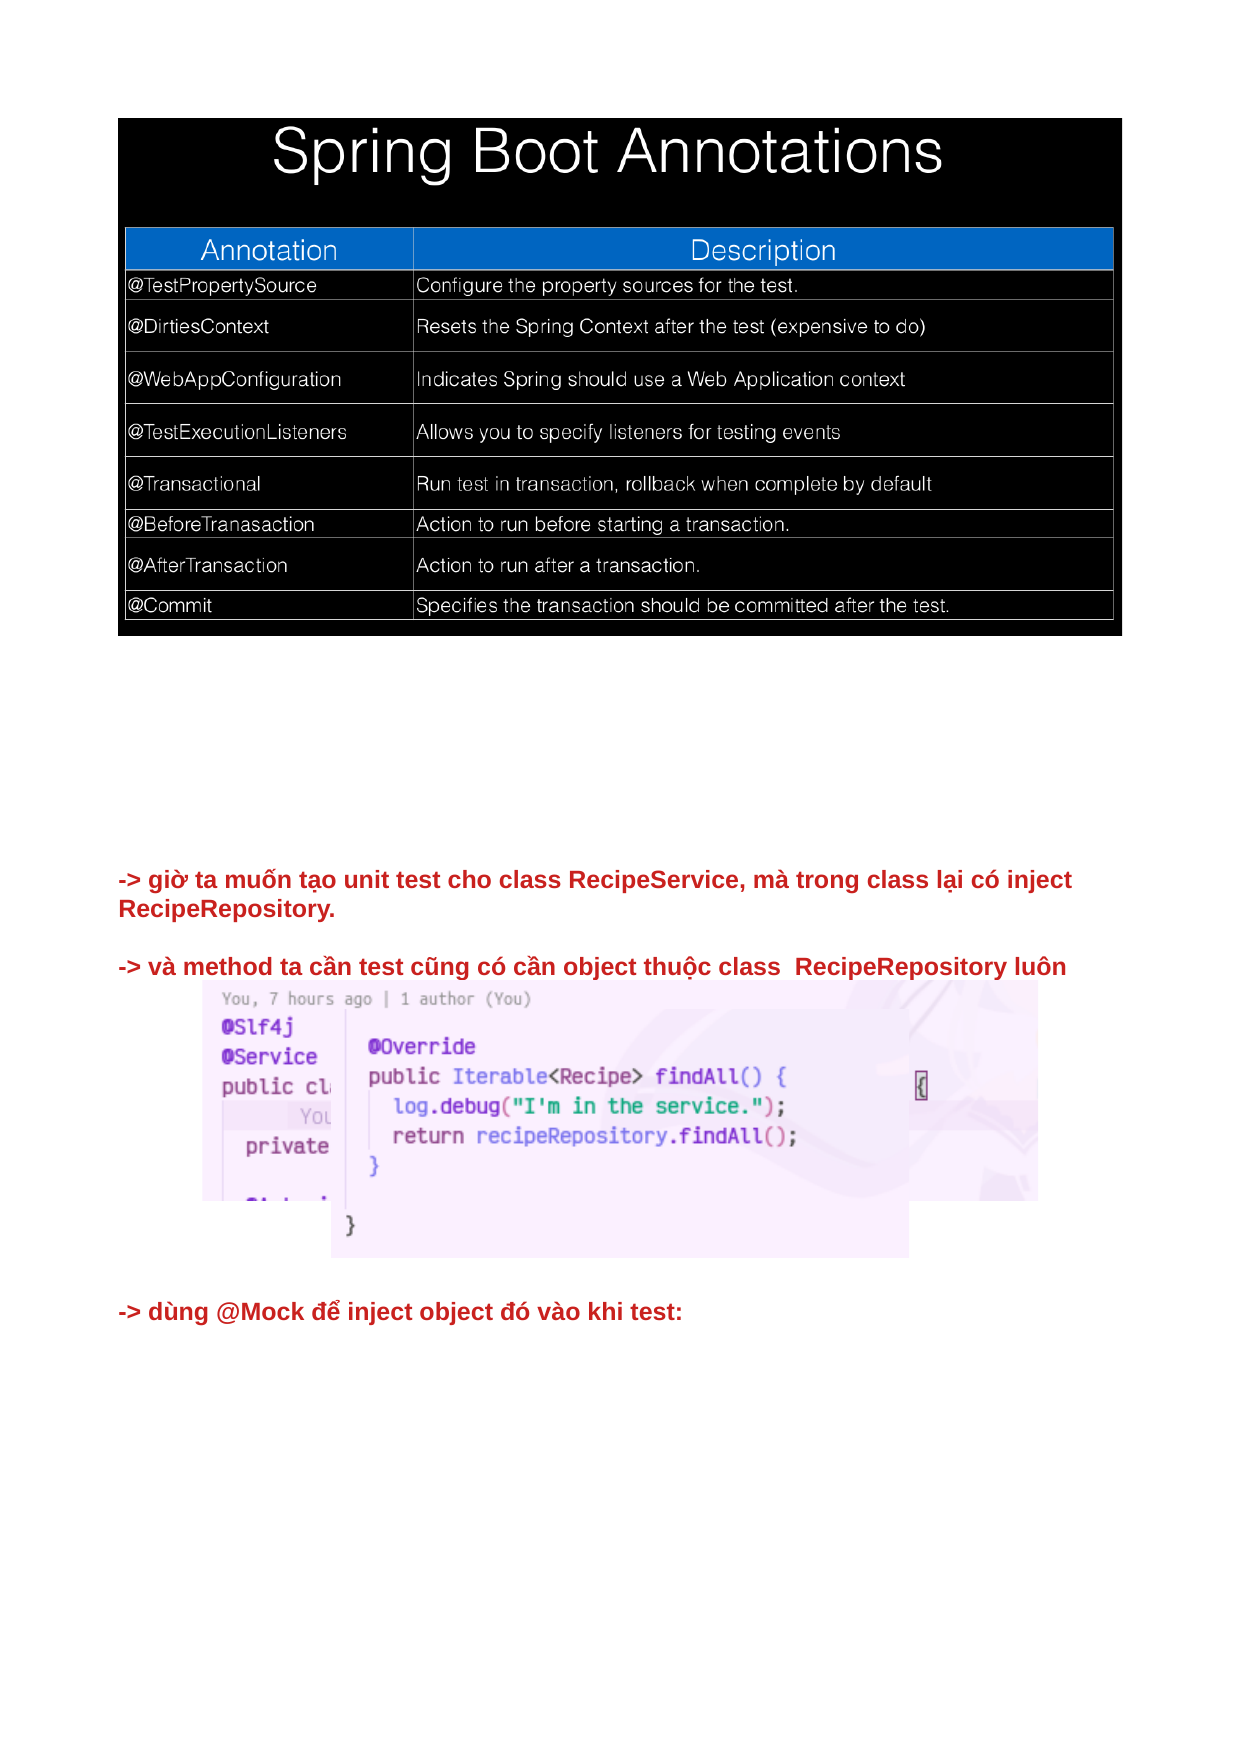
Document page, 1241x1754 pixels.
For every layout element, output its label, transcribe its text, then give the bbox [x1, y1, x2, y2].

text -> và method ta cần test cũng có cần object thuộc class RecipeRepository luôn [118, 952, 1122, 981]
text -> giờ ta muốn tạo unit test cho class RecipeService, mà trong class lại có inject RecipeRepository. [118, 866, 1122, 923]
picture [118, 118, 1123, 636]
picture [202, 980, 1039, 1258]
text -> dùng @Mock để inject object đó vào khi test: [118, 1297, 1122, 1326]
